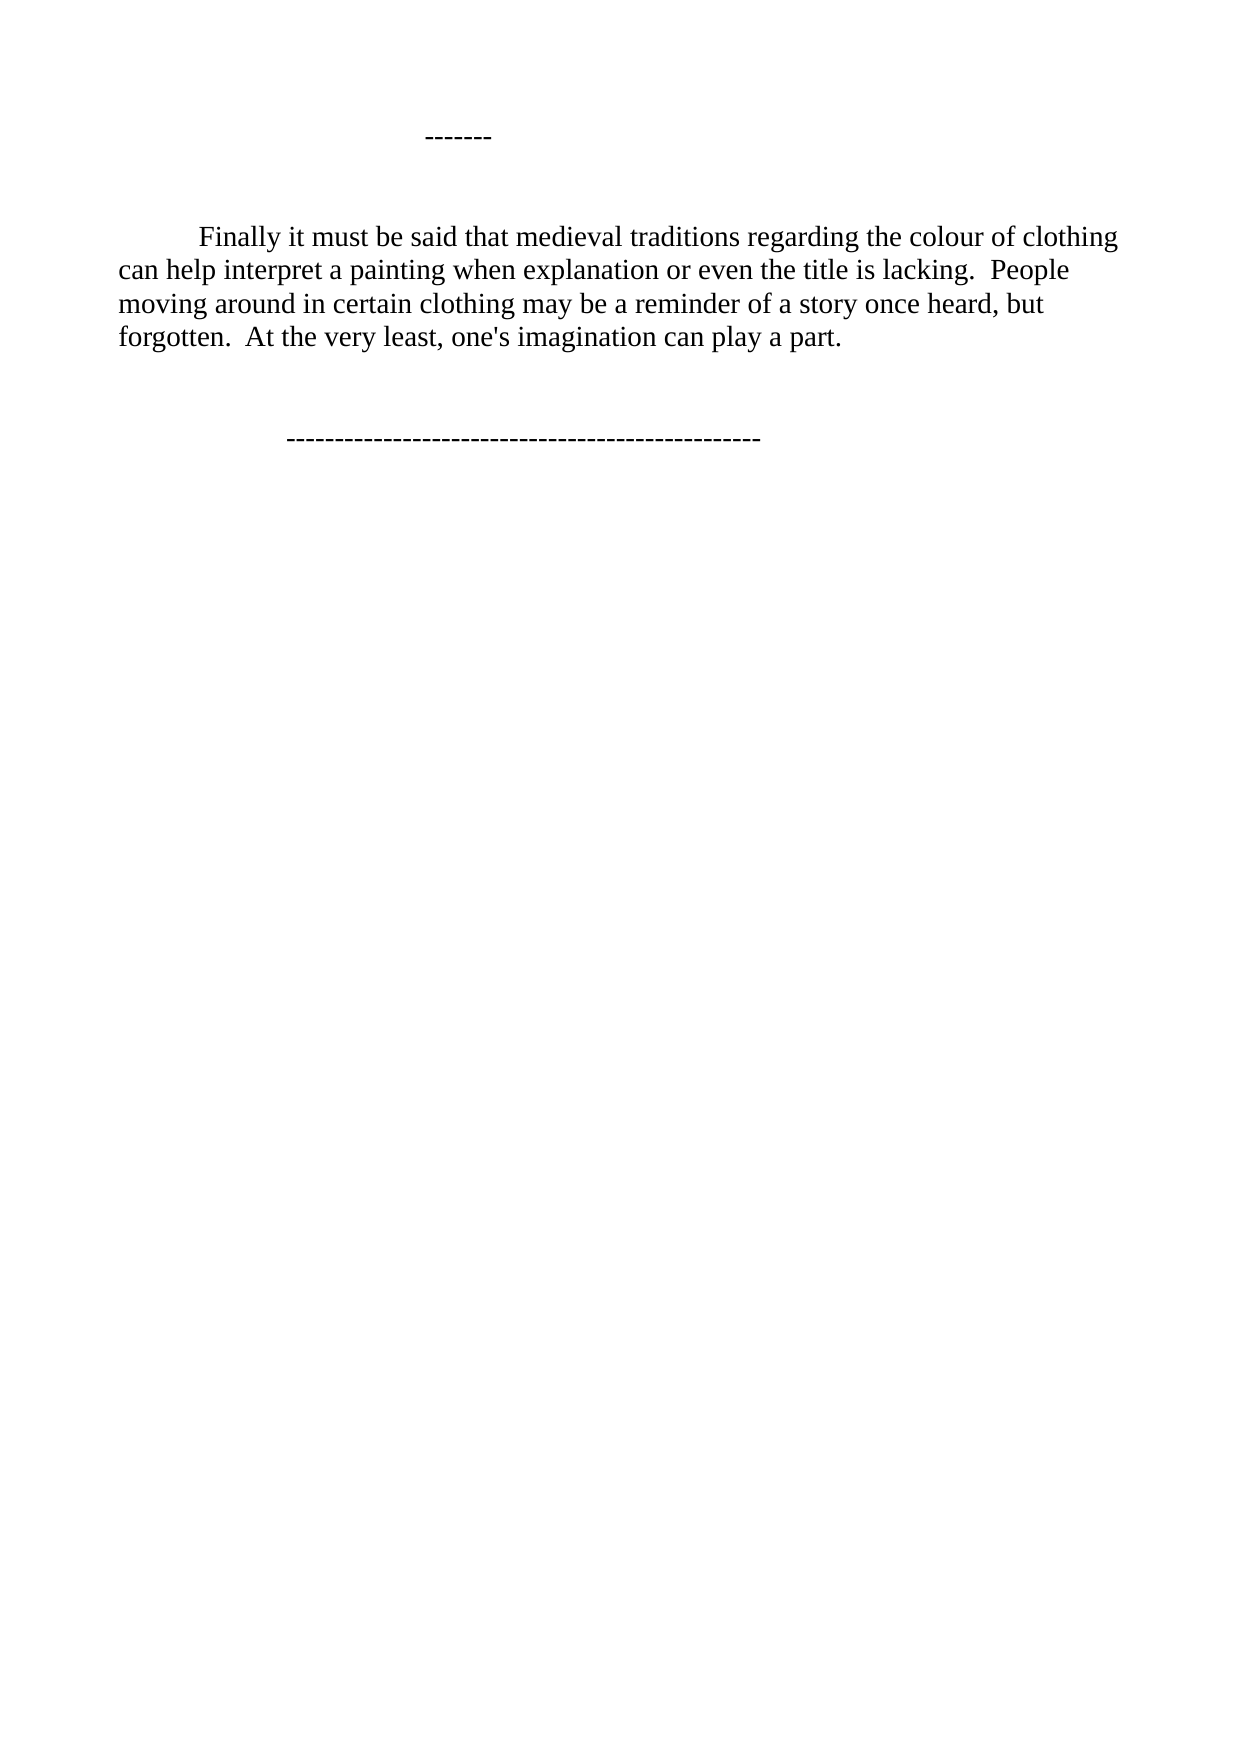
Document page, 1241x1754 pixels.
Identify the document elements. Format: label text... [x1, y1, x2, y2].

text ------------------------------------------------- [118, 420, 1122, 453]
text ------- [118, 118, 1122, 152]
text Finally it must be said that medieval traditions regarding the colour of clothing can help interpret a painting when explanation or even the title is lacking. People moving around in certain clothing may be a reminder of a story once heard, but forgotten. At the very least, one's imagination can play a part. [118, 219, 1122, 353]
